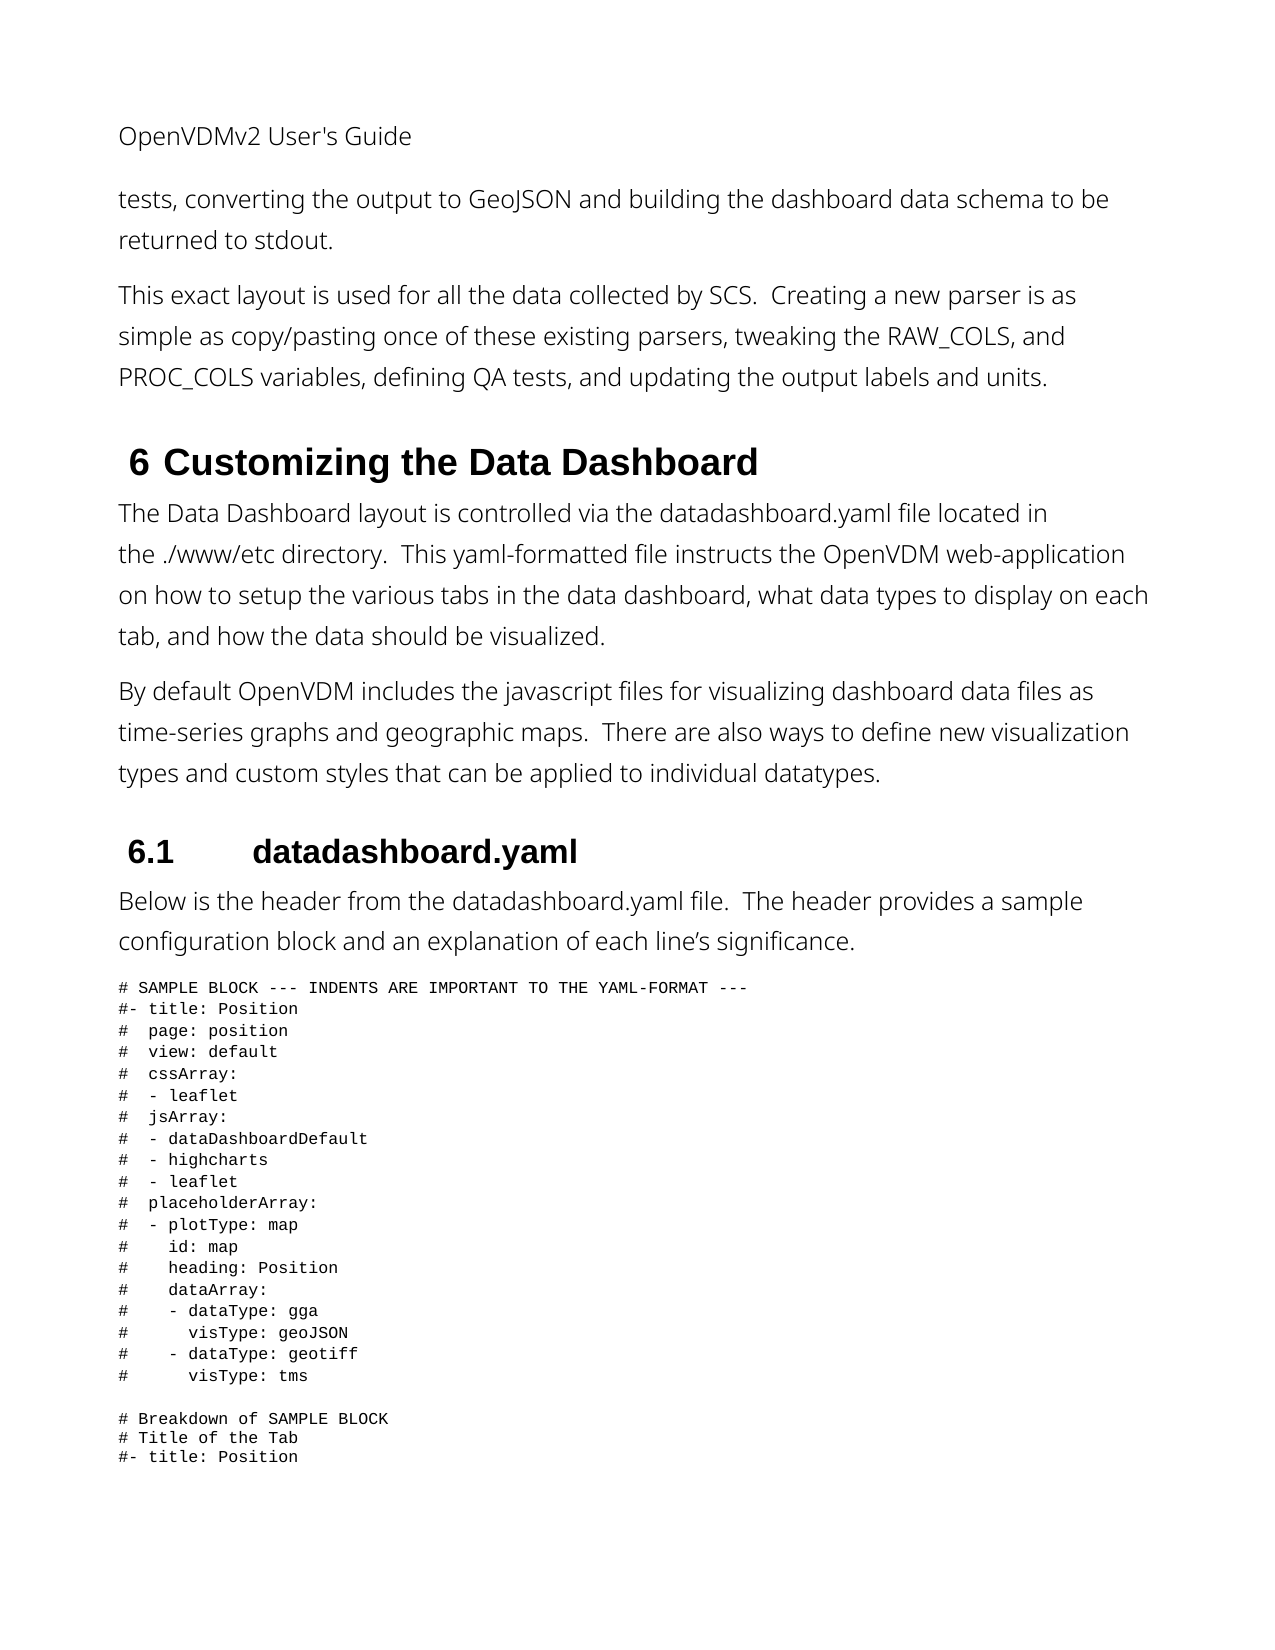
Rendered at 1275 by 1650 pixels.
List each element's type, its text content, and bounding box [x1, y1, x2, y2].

subtitle Customizing the Data Dashboard [118, 440, 1157, 484]
text # Breakdown of SAMPLE BLOCK [118, 1411, 1157, 1429]
subtitle datadashboard.yaml [118, 832, 1157, 871]
text # SAMPLE BLOCK --- INDENTS ARE IMPORTANT TO THE YAML-FORMAT --- [118, 979, 1157, 998]
text # id: map [118, 1238, 1157, 1257]
text # jsArray: [118, 1109, 1157, 1128]
text Below is the header from the datadashboard.yaml file. The header provides a sample configuration block and an explanation of each line’s significance. [118, 883, 1157, 958]
text # - dataDashboardDefault [118, 1130, 1157, 1149]
text # visType: tms [118, 1367, 1157, 1386]
text # page: position [118, 1022, 1157, 1041]
text # visType: geoJSON [118, 1324, 1157, 1343]
text # cssArray: [118, 1066, 1157, 1084]
text #- title: Position [118, 1448, 1157, 1467]
text # dataArray: [118, 1281, 1157, 1300]
text # - plotType: map [118, 1217, 1157, 1235]
text This exact layout is used for all the data collected by SCS. Creating a new parser is as simple as copy/pasting once of these existing parsers, tweaking the RAW_COLS, and PROC_COLS variables, defining QA tests, and updating the output labels and units. [118, 278, 1157, 394]
text The Data Dashboard layout is controlled via the datadashboard.yaml file located in the ./www/etc directory. This yaml-formatted file instructs the OpenVDM web-application on how to setup the various tabs in the data dashboard, what data types to display on each tab, and how the data should be visualized. [118, 496, 1157, 653]
text tests, converting the output to GeoJSON and building the dashboard data schema to be returned to stdout. [118, 182, 1157, 257]
text # - dataType: gga [118, 1303, 1157, 1322]
text # heading: Position [118, 1260, 1157, 1278]
text # placeholderArray: [118, 1195, 1157, 1214]
text #- title: Position [118, 1001, 1157, 1020]
text By default OpenVDM includes the javascript files for visualizing dashboard data files as time-series graphs and geographic maps. There are also ways to define new visualization types and custom styles that can be applied to individual datatypes. [118, 674, 1157, 790]
text # - highcharts [118, 1152, 1157, 1171]
text # - leaflet [118, 1087, 1157, 1106]
text # - leaflet [118, 1173, 1157, 1192]
text # Title of the Tab [118, 1429, 1157, 1448]
text # view: default [118, 1044, 1157, 1063]
text # - dataType: geotiff [118, 1346, 1157, 1365]
